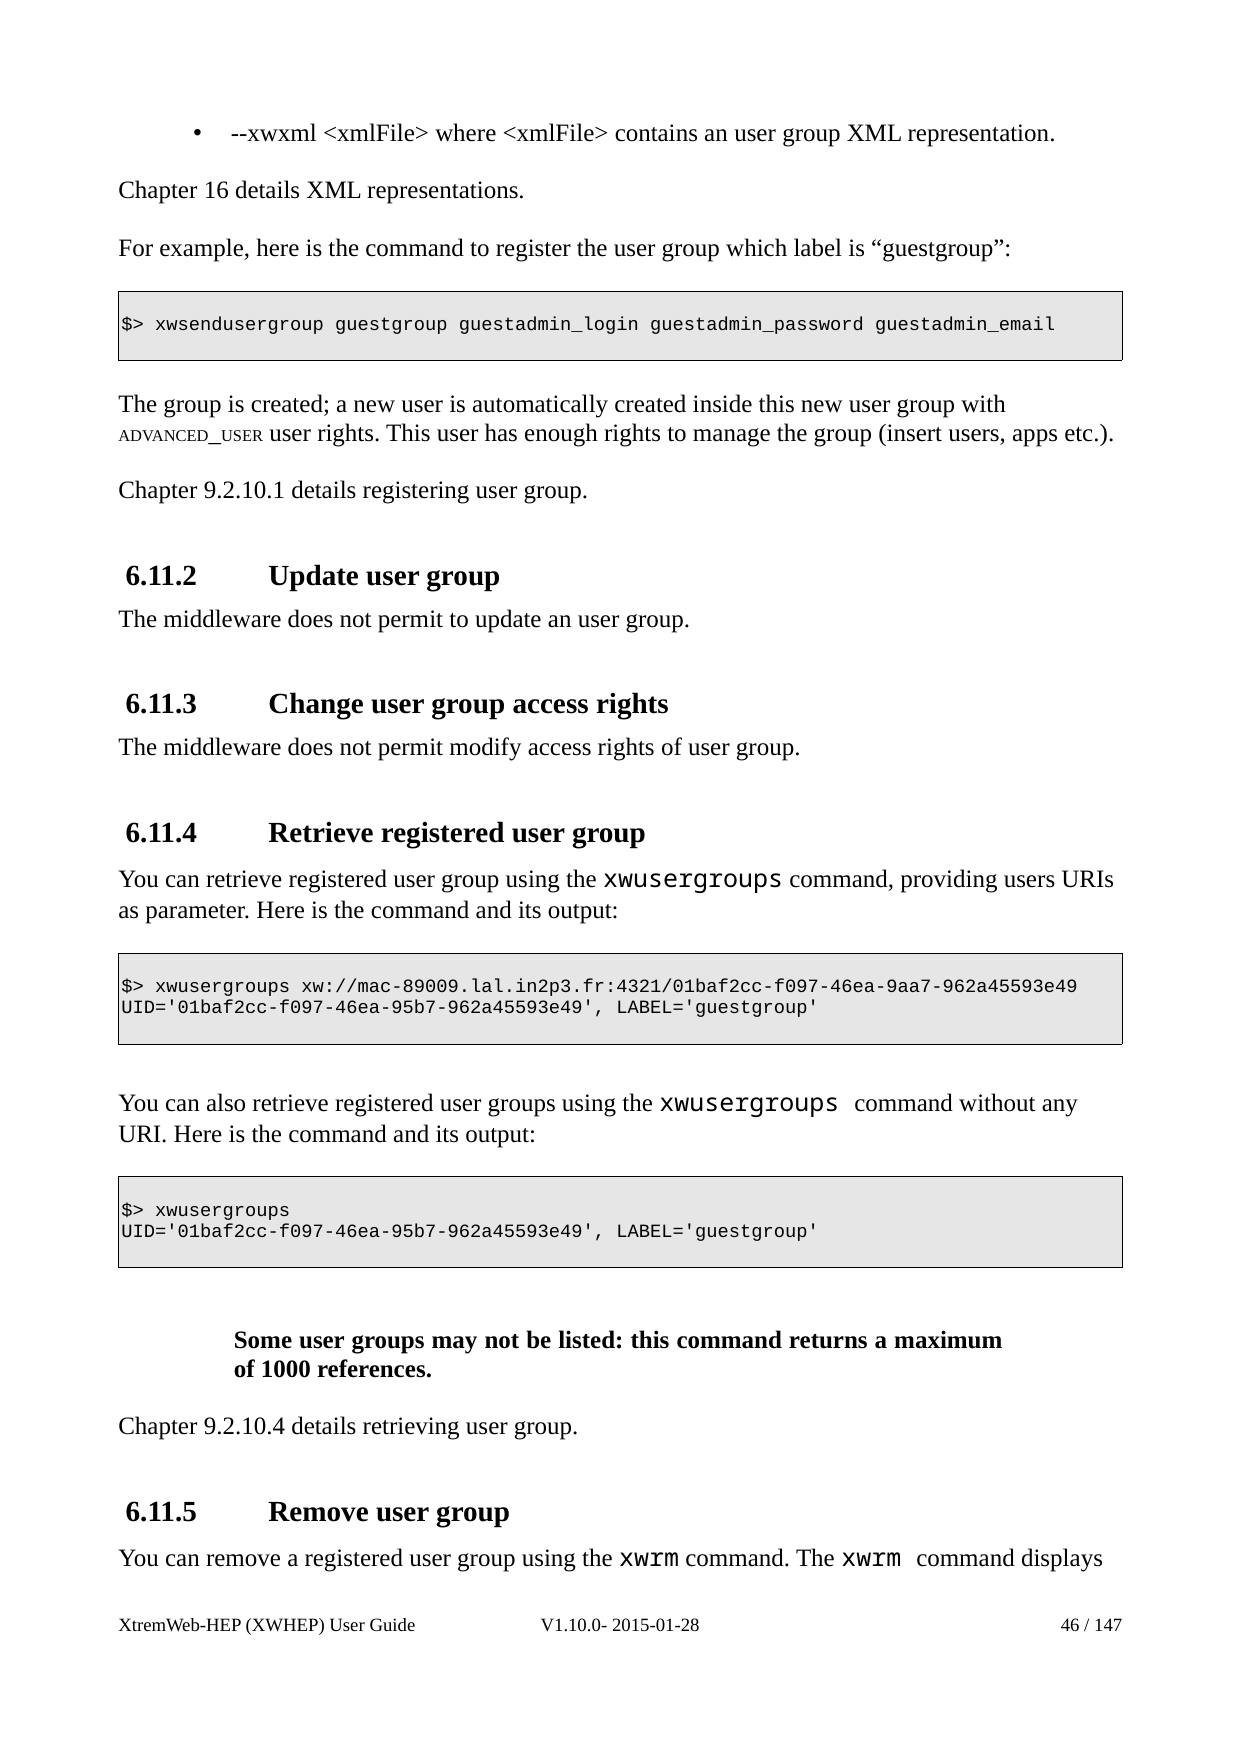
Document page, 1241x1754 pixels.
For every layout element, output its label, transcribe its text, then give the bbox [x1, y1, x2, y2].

text $> xwusergroups [119, 1198, 1122, 1219]
text You can also retrieve registered user groups using the xwusergroups command without any URI. Here is the command and its output: [118, 1085, 1122, 1148]
text UID='01baf2cc-f097-46ea-95b7-962a45593e49', LABEL='guestgroup' [119, 995, 1122, 1016]
subtitle Remove user group [118, 1494, 1122, 1527]
text Chapter 9.2.10.1 details registering user group. [118, 475, 1122, 504]
text Chapter 9.2.10.4 details retrieving user group. [118, 1411, 1122, 1440]
list --xwxml <xmlFile> where <xmlFile> contains an user group XML representation. [193, 118, 1122, 147]
text $> xwusergroups xw://mac-89009.lal.in2p3.fr:4321/01baf2cc-f097-46ea-9aa7-962a45593e49 [119, 974, 1122, 995]
text The middleware does not permit to update an user group. [118, 604, 1122, 633]
text $> xwsendusergroup guestgroup guestadmin_login guestadmin_password guestadmin_email [119, 312, 1122, 333]
text The middleware does not permit modify access rights of user group. [118, 732, 1122, 761]
text Chapter 16 details XML representations. [118, 176, 1122, 204]
text The group is created; a new user is automatically created inside this new user group with advanced_user user rights. This user has enough rights to manage the group (insert users, apps etc.). [118, 389, 1122, 447]
subtitle Update user group [118, 558, 1122, 591]
text UID='01baf2cc-f097-46ea-95b7-962a45593e49', LABEL='guestgroup' [119, 1219, 1122, 1240]
subtitle Retrieve registered user group [118, 815, 1122, 848]
text You can retrieve registered user group using the xwusergroups command, providing users URIs as parameter. Here is the command and its output: [118, 861, 1122, 924]
text Some user groups may not be listed: this command returns a maximum of 1000 references. [233, 1325, 1004, 1382]
text For example, here is the command to register the user group which label is “guestgroup”: [118, 233, 1122, 262]
subtitle Change user group access rights [118, 686, 1122, 720]
text You can remove a registered user group using the xwrm command. The xwrm command displays [118, 1540, 1122, 1574]
